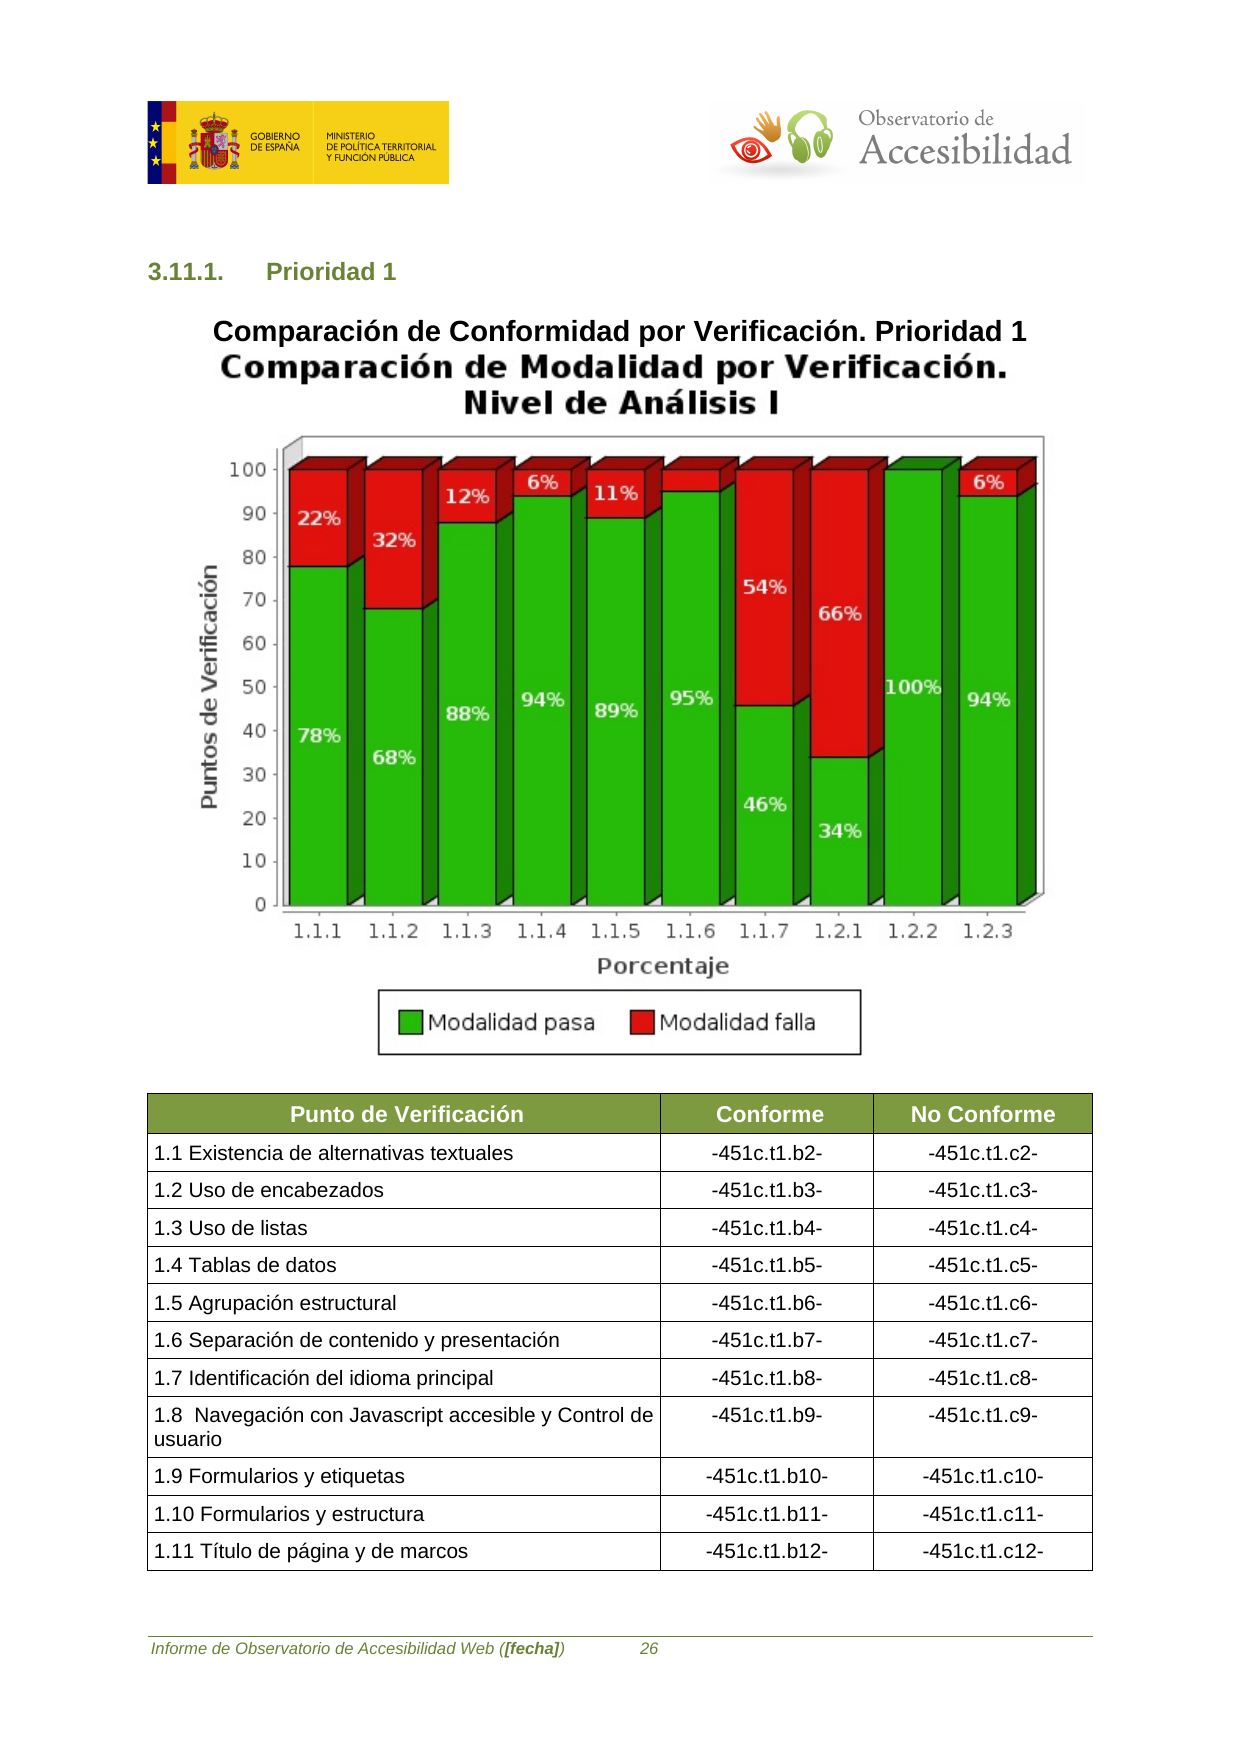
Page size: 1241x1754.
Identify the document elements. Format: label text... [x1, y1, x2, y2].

table_cell -451c.t1.b2- [661, 1134, 873, 1171]
picture [710, 101, 1086, 184]
table_cell -451c.t1.b3- [661, 1172, 873, 1208]
table_cell 1.5 Agrupación estructural [148, 1284, 660, 1321]
table_cell 1.9 Formularios y etiquetas [148, 1458, 660, 1494]
table_cell -451c.t1.b9- [661, 1397, 873, 1457]
text Comparación de Conformidad por Verificación. Prioridad 1 [148, 314, 1092, 347]
table_cell 1.2 Uso de encabezados [148, 1172, 660, 1208]
subtitle Prioridad 1 [148, 257, 1092, 286]
table_cell 1.11 Título de página y de marcos [148, 1533, 660, 1569]
table_cell -451c.t1.c6- [874, 1284, 1092, 1321]
table_cell -451c.t1.c11- [874, 1496, 1092, 1532]
table_cell -451c.t1.c10- [874, 1458, 1092, 1494]
table_header Punto de Verificación [148, 1094, 660, 1133]
table_cell -451c.t1.c7- [874, 1322, 1092, 1358]
table_cell -451c.t1.c3- [874, 1172, 1092, 1208]
table_cell -451c.t1.b8- [661, 1359, 873, 1396]
table_cell 1.8 Navegación con Javascript accesible y Control de usuario [148, 1397, 660, 1457]
table_cell 1.3 Uso de listas [148, 1209, 660, 1246]
table_cell -451c.t1.c12- [874, 1533, 1092, 1569]
table_cell -451c.t1.b7- [661, 1322, 873, 1358]
table_cell -451c.t1.b11- [661, 1496, 873, 1532]
table_cell -451c.t1.b12- [661, 1533, 873, 1569]
table_cell 1.10 Formularios y estructura [148, 1496, 660, 1532]
table_cell 1.4 Tablas de datos [148, 1247, 660, 1283]
table_header No Conforme [874, 1094, 1092, 1133]
table_cell -451c.t1.b5- [661, 1247, 873, 1283]
table_cell -451c.t1.c8- [874, 1359, 1092, 1396]
table_cell 1.6 Separación de contenido y presentación [148, 1322, 660, 1358]
picture [178, 347, 1062, 1057]
table_cell 1.7 Identificación del idioma principal [148, 1359, 660, 1396]
table_cell -451c.t1.b6- [661, 1284, 873, 1321]
table_cell -451c.t1.c2- [874, 1134, 1092, 1171]
table_cell 1.1 Existencia de alternativas textuales [148, 1134, 660, 1171]
table_cell -451c.t1.c4- [874, 1209, 1092, 1246]
picture [147, 101, 450, 184]
table_cell -451c.t1.b4- [661, 1209, 873, 1246]
table_cell -451c.t1.c5- [874, 1247, 1092, 1283]
table_cell -451c.t1.b10- [661, 1458, 873, 1494]
table_header Conforme [661, 1094, 873, 1133]
table_cell -451c.t1.c9- [874, 1397, 1092, 1457]
